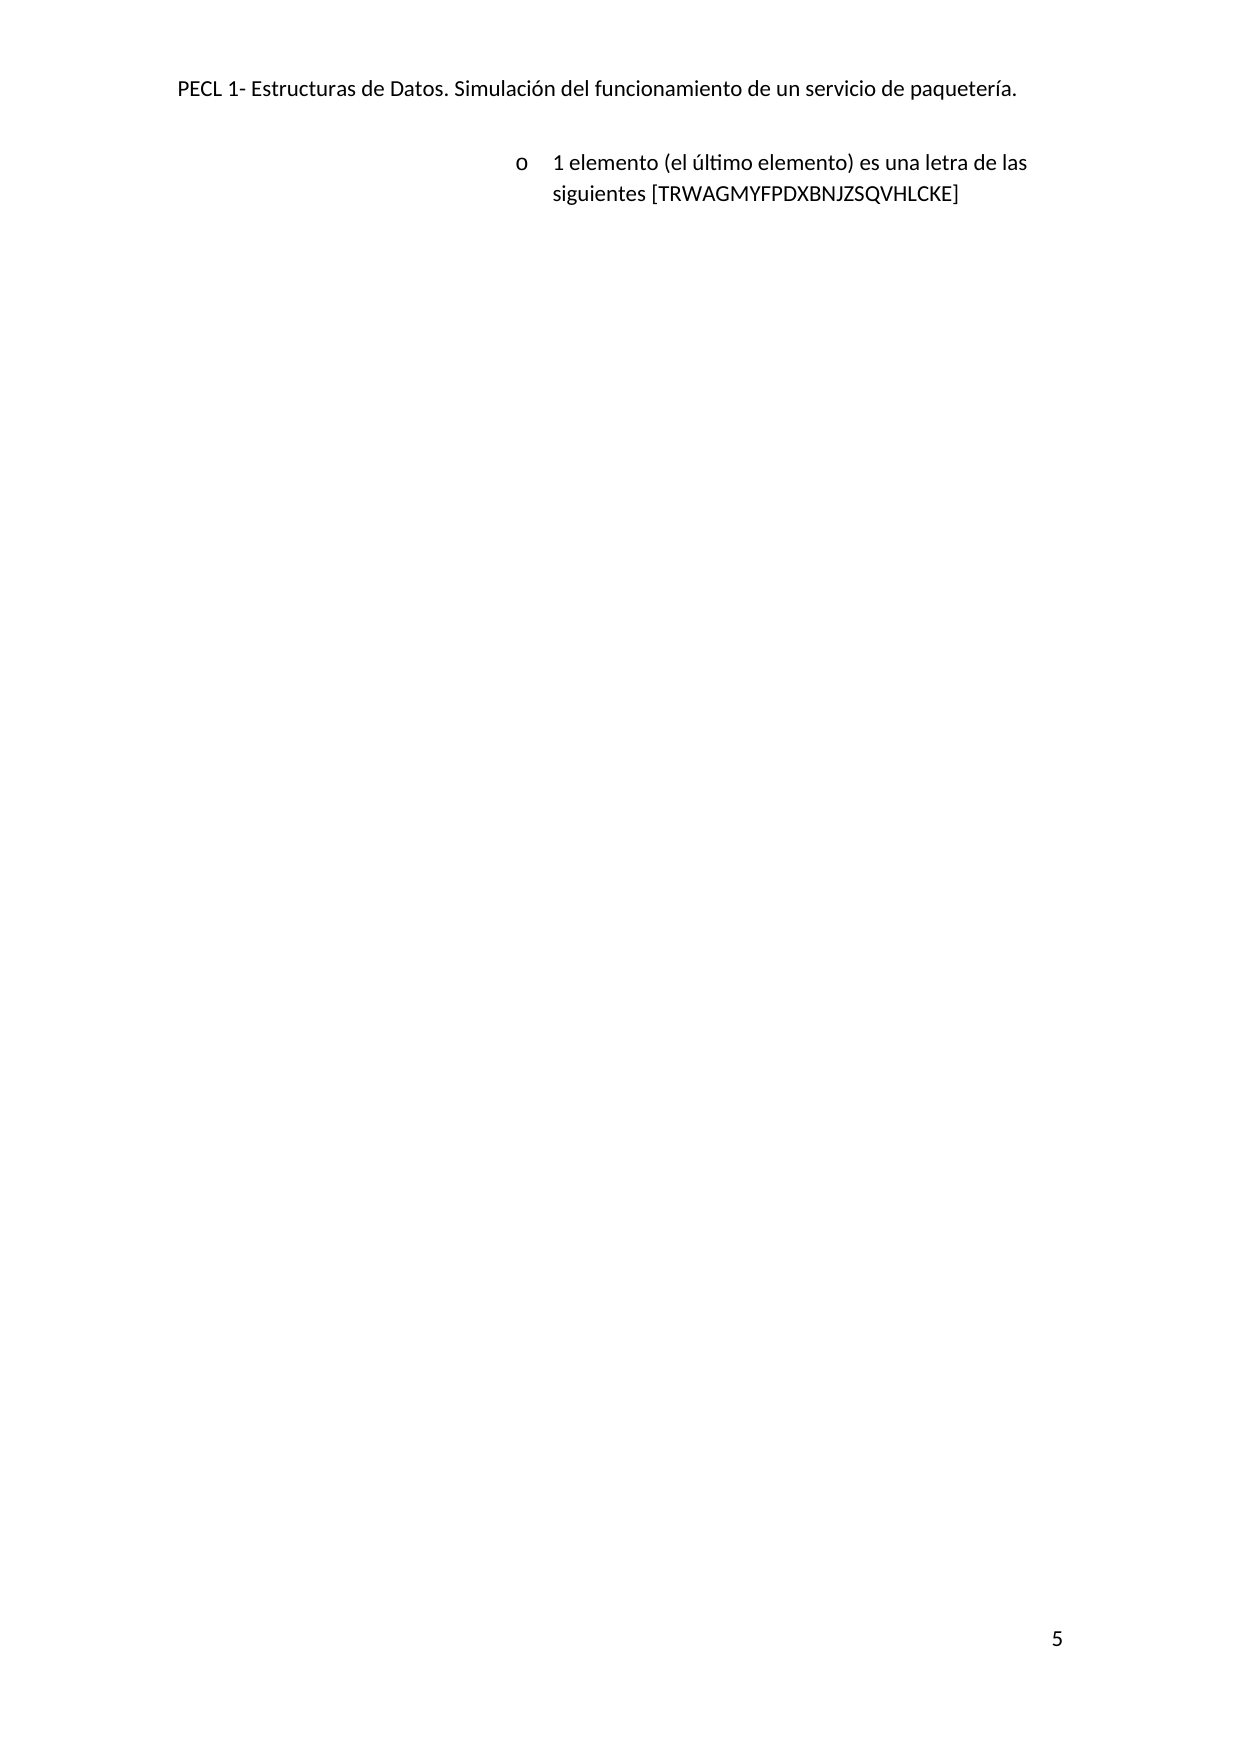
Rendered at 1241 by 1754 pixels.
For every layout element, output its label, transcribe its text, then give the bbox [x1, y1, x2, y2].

list 1 elemento (el último elemento) es una letra de las siguientes [TRWAGMYFPDXBNJZSQVHLCKE] [515, 148, 1063, 207]
